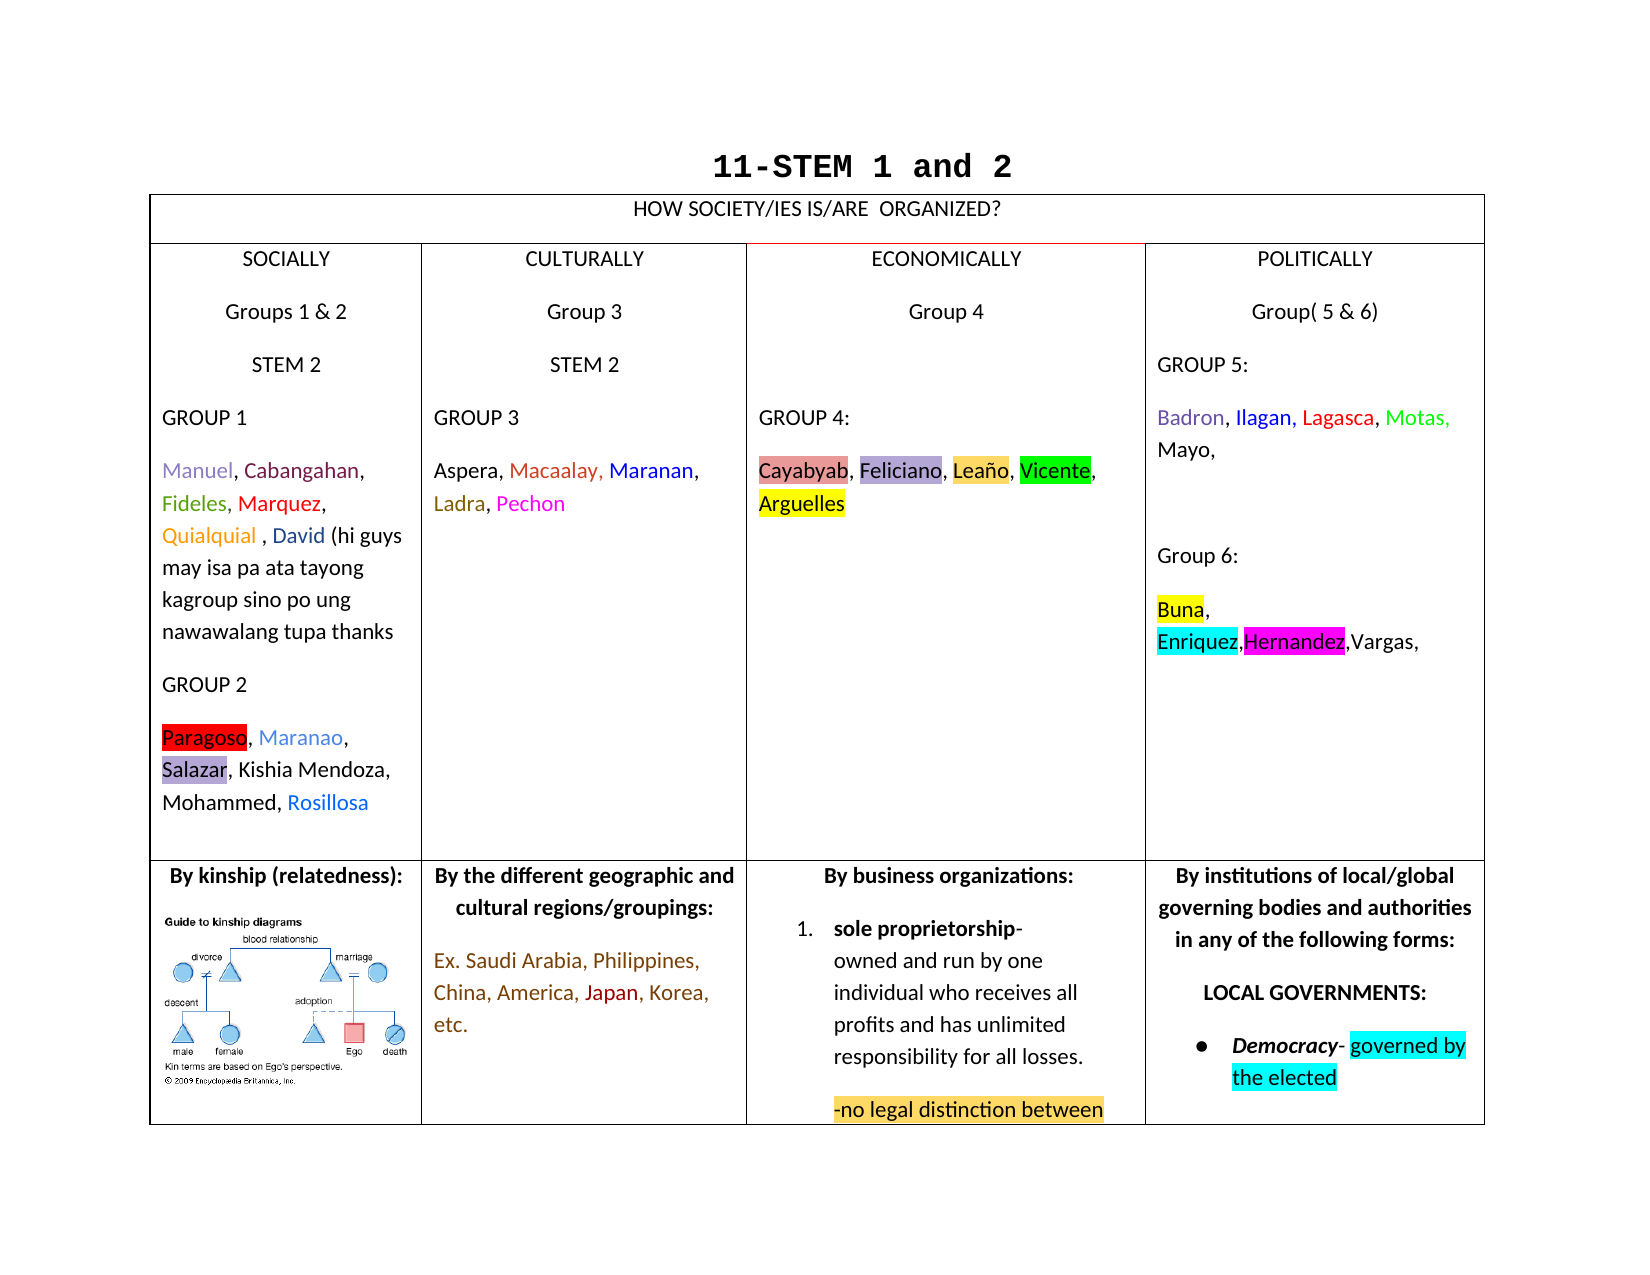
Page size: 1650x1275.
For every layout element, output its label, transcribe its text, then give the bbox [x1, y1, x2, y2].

table_cell CULTURALLY Group 3 STEM 2 GROUP 3 Aspera, Macaalay, Maranan, Ladra, Pechon [422, 244, 746, 860]
table_cell POLITICALLY Group( 5 & 6) GROUP 5: Badron, Ilagan, Lagasca, Motas, Mayo, Group 6: Buna, Enriquez,Hernandez,Vargas, [1146, 244, 1484, 860]
picture [161, 913, 412, 1087]
table_cell By the different geographic and cultural regions/groupings: Ex. Saudi Arabia, Philippines, China, America, Japan, Korea, etc. [422, 861, 746, 1123]
table_cell By business organizations: sole proprietorship- owned and run by one individual who receives all profits and has unlimited responsibility for all losses. -no legal distinction between the owner and the business entity. -owners do not necessarily need to be alone, they can employ other people. partnership- is an arrangement between two or more people to oversee business operations and share its profits and liabilities. -The partners in a partnership may be individuals, businesses, interest-based organizations, schools, governments or combinations. cooperatives - an autonomous association of persons united voluntarily to meet their common economic, social, and cultural needs aspirations through a jointly-owned enterprise. - democratically owned by their members, with each member having one vote in electing the board of directors. corporations - is a business entity that is owned by shareholder(s), who elect a board of directors to oversee the organization’s activities Meanings: National -may refer to the goods and services which a country is able to produce at any given time using all the natural, human and capital resources available to it. Transnational - is an extending or operating across national; boundaries; - it is a multinational company Multinational - includes or involves several countries or individuals of several nationalities; - it is a company operating in several countries. [747, 861, 1145, 1123]
text 11-STEM 1 and 2 [225, 150, 1500, 188]
table_cell ECONOMICALLY Group 4 GROUP 4: Cayabyab, Feliciano, Leaño, Vicente, Arguelles [747, 244, 1145, 860]
table_header HOW SOCIETY/IES IS/ARE ORGANIZED? [151, 195, 1484, 243]
table_cell By kinship (relatedness): By blood (consanguineal) - also known as Consanguineal kinship - considered as the most basic and general form of relations Ex. relationship between siblings, nieces/nephews, aunts/uncles, parents and their children, etc. By law (affinal kinship) - In law, affinity is the kinship relationship created or that exists between two people as a result of someone's marriage. - In law, affinity may be relevant in relation to prohibitions on incestuous sexual relations. Ex. In Michigan, sexual contact between persons related by blood is chargeable as criminal sexual conduct. Maranao By Ritual: 1. Compadrazgo - ritualized form of co-parenthood or family. Ex. Baptism, Confirmation, Marriage By Marriage: Endogamy - marriage within local community, clan or tribe Exogamy - required to marry outside their own group, community, or social classes. Polygamy - the practice of having more than one partner or sexual mate. > Polygyny - a man has multiple female partners or mates. > Polyandry - a woman has multiple male partners and mates. Monogamy - “one union“. Refers to the marriage or sexual partnering custom or practice where an individual has only one partner or mate. Referred Marriage and Arranged Marriages: 1. Child Marriage - when parents arrange the marriage of their child long before marriage takes place. 2. Exchange Marriage - reciprocal exchange of spouses between two countries/race 3. Diplomatic Marriage - arranged marriage established between two royal or political families 4. Modern Arranged Marriage - the child’s parents, with consent of the child, choose from several possible mates. By Family: 1. Nuclear Family - type of family group consisting of two parents and their children. 2. Extended Family - a family which extends beyond the nuclear family to include grandparents and other relatives. 3. Blended Family - type of family where the parents have a child/ren from previous marital relationships (Complex Family) By Preferred Residence/Household: Patrilocal - occurs when married couples stay in the house of the husband’s relatives or near the husband’s kin Matrilocal - happens when the couples live with the wife’s relatives or near the wife’s kin Biolocal - happens when the newly-wed couple stay with the husband’s relatives and the wife’s kin alternately Neolocal - living or located away from both husband’s and the wife’s relatives. By Descent and Lineage Descent - a biological relationship that often refers to an individual’s child or offspring or his/her parents and ancestry Lineage - direct descent from an ancestor; ancestry or pedigree. The line descendants of a particular ancestor or family Unilineal - tracing descent either exclusively in the side of the mother or the father. Patrilineal -those that connect generations through the father’s line. -VINACE SALAZAR. Matrilineal -is the tracing of kinship through the female line. -JIBRAEL MOHAMMAD Bilateral - a family arrangement where descent and inheritance are passed equally through both parents. -Kishia Mendoza [151, 861, 421, 1123]
table_cell SOCIALLY Groups 1 & 2 STEM 2 GROUP 1 Manuel, Cabangahan, Fideles, Marquez, Quialquial , David (hi guys may isa pa ata tayong kagroup sino po ung nawawalang tupa thanks GROUP 2 Paragoso, Maranao, Salazar, Kishia Mendoza, Mohammed, Rosillosa [151, 244, 421, 860]
table_cell By institutions of local/global governing bodies and authorities in any of the following forms: LOCAL GOVERNMENTS: Democracy- governed by the elected [1146, 861, 1484, 1123]
